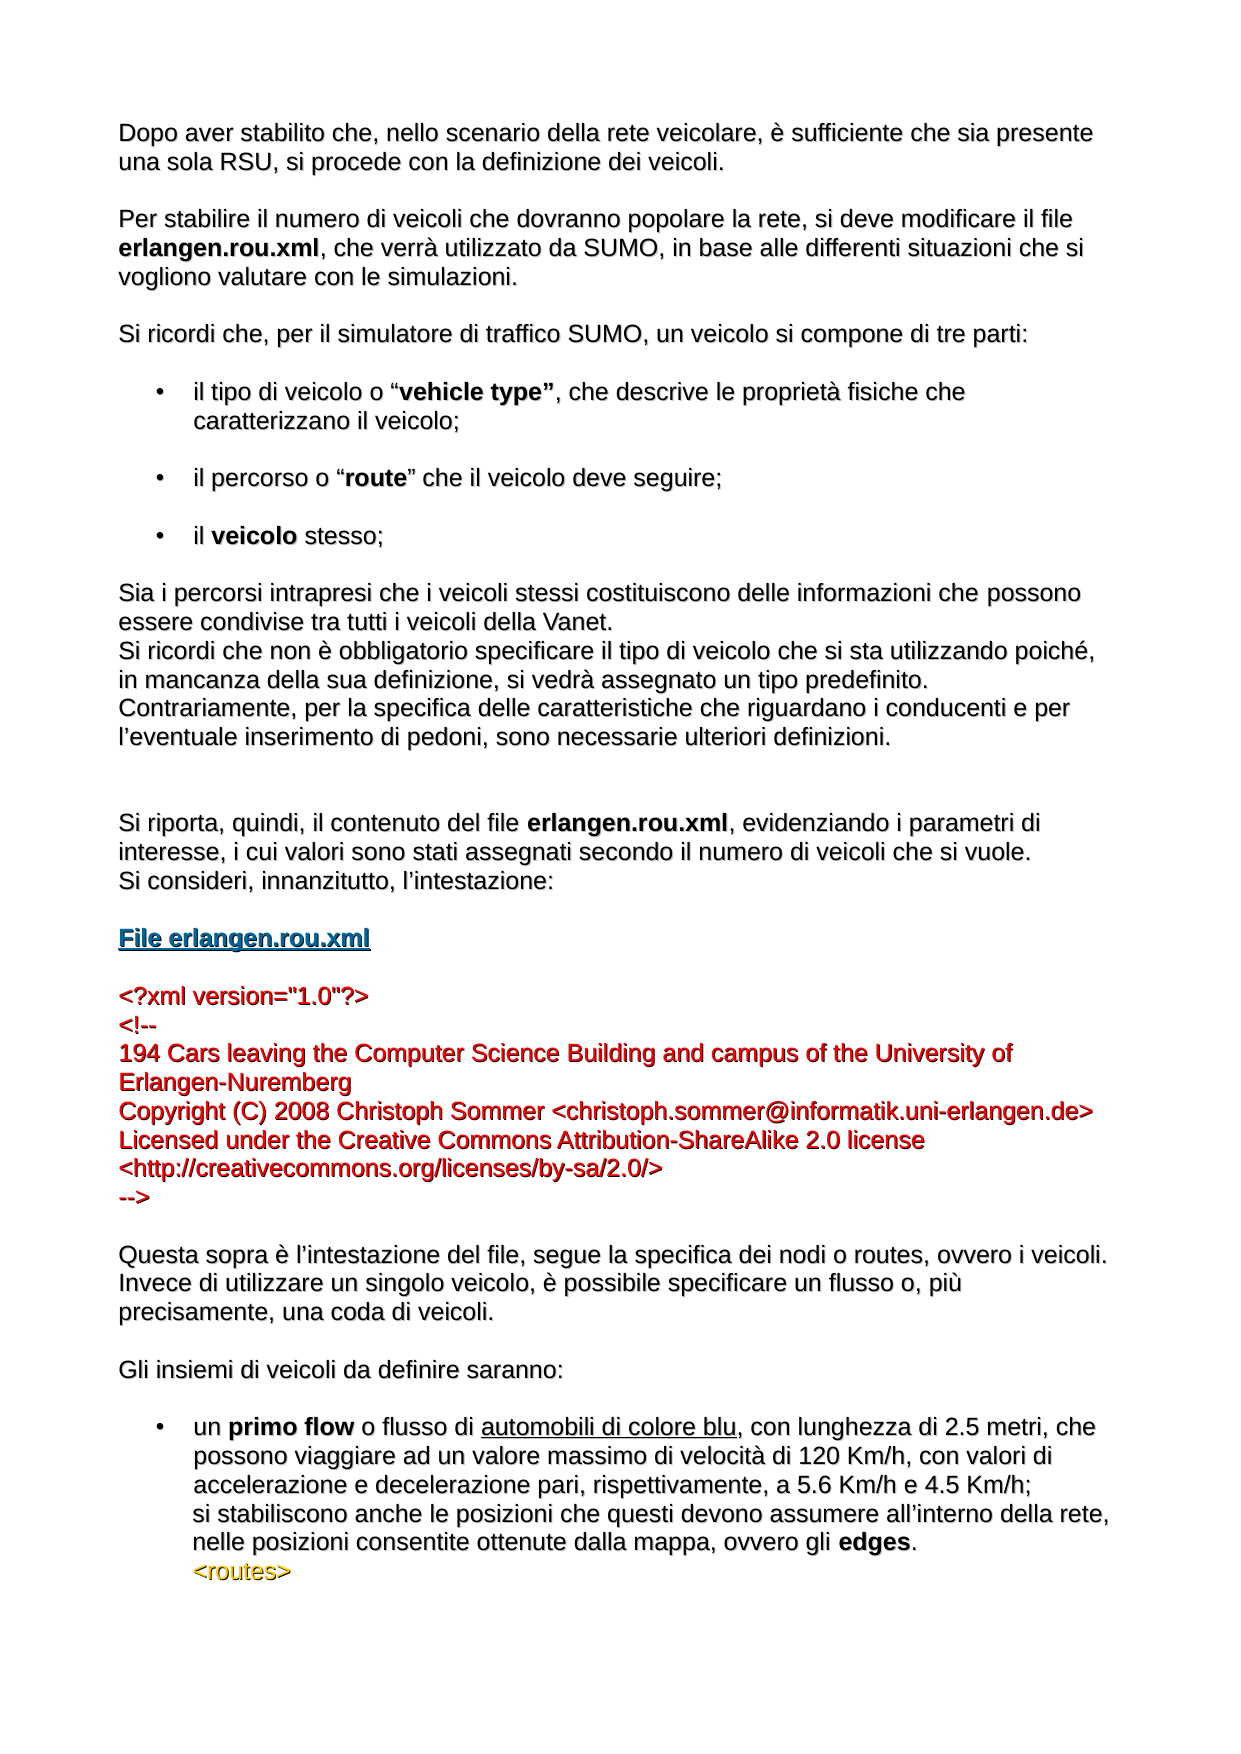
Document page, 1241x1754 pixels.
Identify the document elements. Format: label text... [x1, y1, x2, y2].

text Si consideri, innanzitutto, l’intestazione: [118, 866, 1122, 895]
text Si riporta, quindi, il contenuto del file erlangen.rou.xml, evidenziando i parametri di interesse, i cui valori sono stati assegnati secondo il numero di veicoli che si vuole. [118, 808, 1122, 866]
text 194 Cars leaving the Computer Science Building and campus of the University of Erlangen-Nuremberg [118, 1038, 1122, 1096]
text Licensed under the Creative Commons Attribution-ShareAlike 2.0 license <http://creativecommons.org/licenses/by-sa/2.0/> [118, 1125, 1122, 1182]
text Questa sopra è l’intestazione del file, segue la specifica dei nodi o routes, ovvero i veicoli. [118, 1240, 1122, 1268]
text <!-- [118, 1010, 1122, 1038]
list un primo flow o flusso di automobili di colore blu, con lunghezza di 2.5 metri, che possono viaggiare ad un valore massimo di velocità di 120 Km/h, con valori di accelerazione e decelerazione pari, rispettivamente, a 5.6 Km/h e 4.5 Km/h; [156, 1412, 1122, 1498]
list il veicolo stesso; [156, 521, 1122, 550]
text <routes> [118, 1556, 1122, 1585]
text Si ricordi che, per il simulatore di traffico SUMO, un veicolo si compone di tre parti: [118, 319, 1122, 348]
text Gli insiemi di veicoli da definire saranno: [118, 1355, 1122, 1383]
text Copyright (C) 2008 Christoph Sommer <christoph.sommer@informatik.uni-erlangen.de> [118, 1096, 1122, 1125]
text <?xml version="1.0"?> [118, 981, 1122, 1010]
text Contrariamente, per la specifica delle caratteristiche che riguardano i conducenti e per l’eventuale inserimento di pedoni, sono necessarie ulteriori definizioni. [118, 693, 1122, 751]
list il percorso o “route” che il veicolo deve seguire; [156, 463, 1122, 492]
text File erlangen.rou.xml [118, 923, 1122, 952]
text Sia i percorsi intrapresi che i veicoli stessi costituiscono delle informazioni che possono essere condivise tra tutti i veicoli della Vanet. [118, 578, 1122, 636]
text Si ricordi che non è obbligatorio specificare il tipo di veicolo che si sta utilizzando poiché, in mancanza della sua definizione, si vedrà assegnato un tipo predefinito. [118, 636, 1122, 693]
text Invece di utilizzare un singolo veicolo, è possibile specificare un flusso o, più precisamente, una coda di veicoli. [118, 1268, 1122, 1326]
text Dopo aver stabilito che, nello scenario della rete veicolare, è sufficiente che sia presente una sola RSU, si procede con la definizione dei veicoli. [118, 118, 1122, 176]
text si stabiliscono anche le posizioni che questi devono assumere all’interno della rete, nelle posizioni consentite ottenute dalla mappa, ovvero gli edges. [118, 1498, 1122, 1556]
list il tipo di veicolo o “vehicle type”, che descrive le proprietà fisiche che caratterizzano il veicolo; [156, 377, 1122, 434]
text Per stabilire il numero di veicoli che dovranno popolare la rete, si deve modificare il file erlangen.rou.xml, che verrà utilizzato da SUMO, in base alle differenti situazioni che si vogliono valutare con le simulazioni. [118, 204, 1122, 291]
text --> [118, 1182, 1122, 1211]
